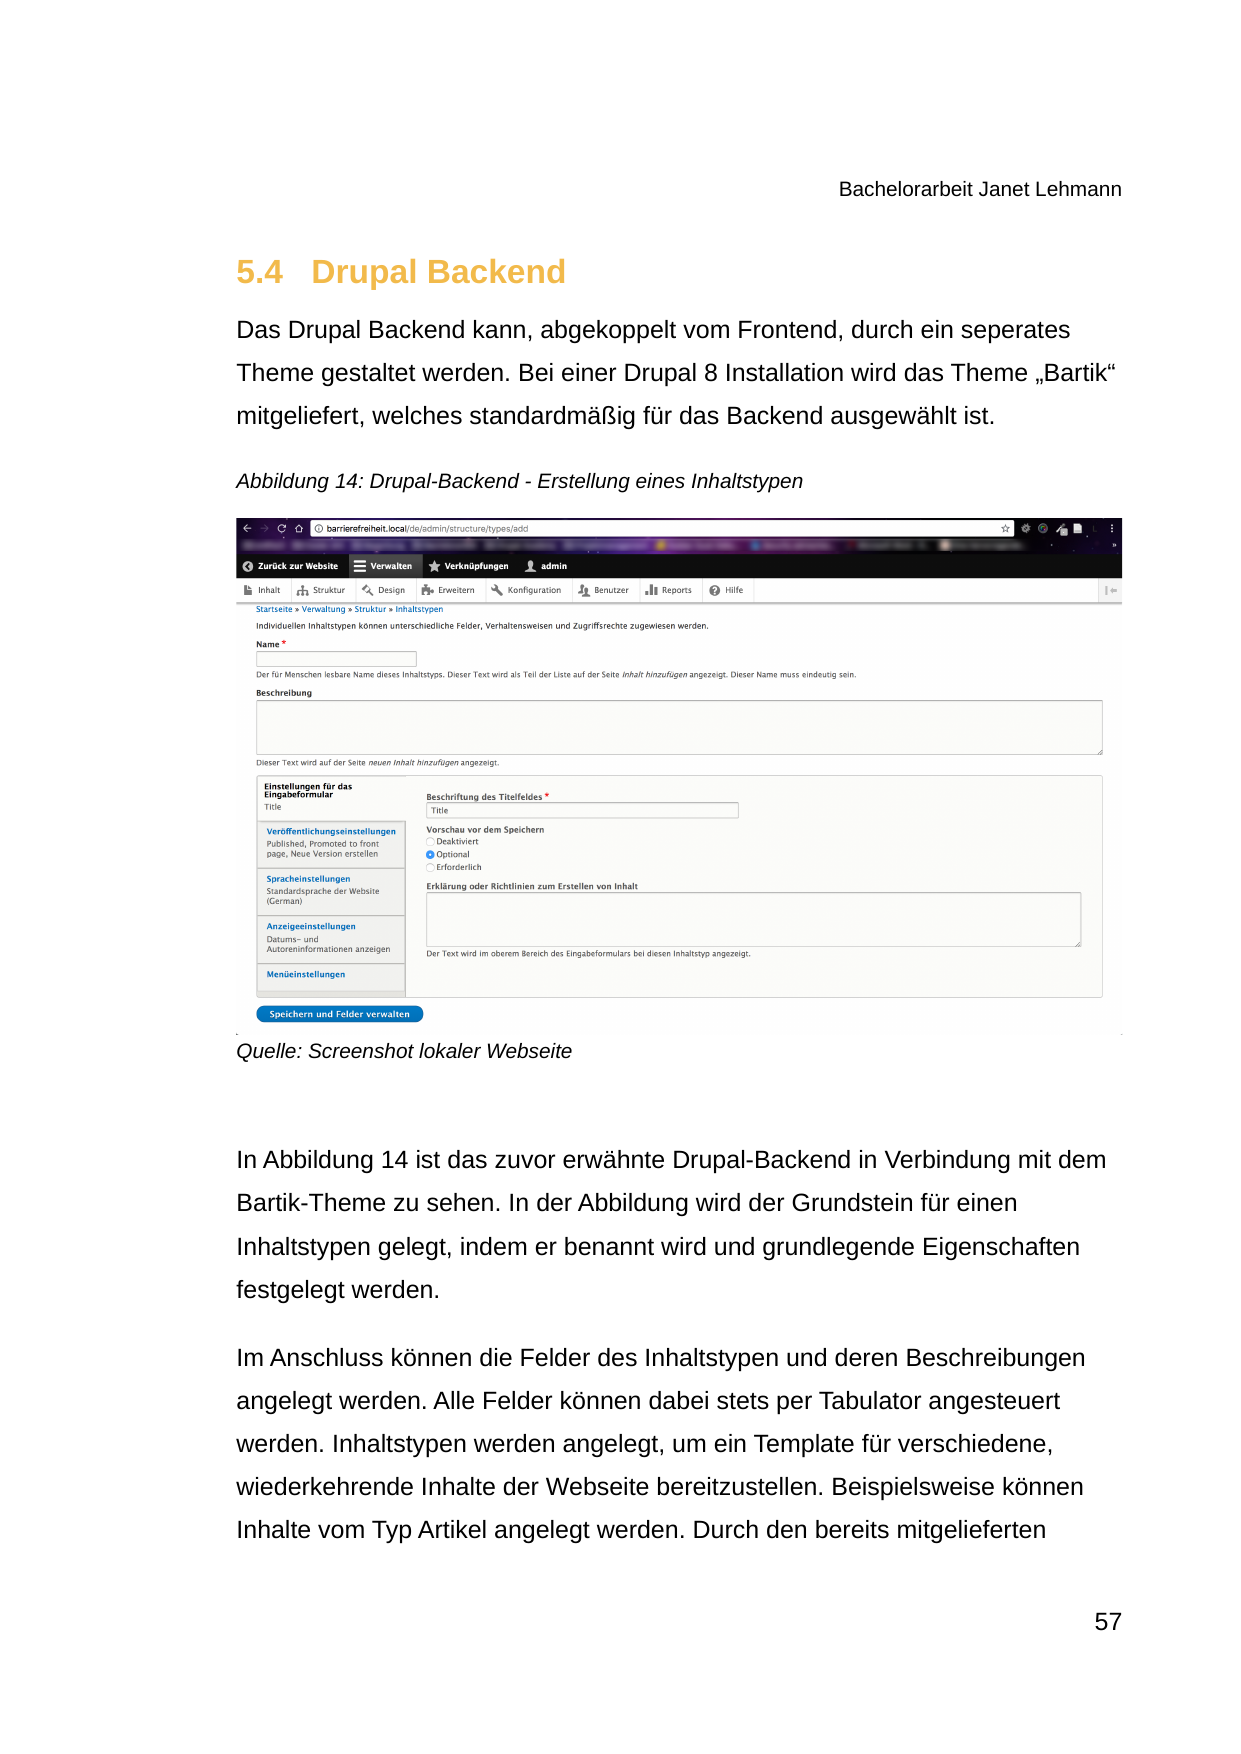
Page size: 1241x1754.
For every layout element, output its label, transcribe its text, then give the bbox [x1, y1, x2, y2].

text Das Drupal Backend kann, abgekoppelt vom Frontend, durch ein seperates Theme gestaltet werden. Bei einer Drupal 8 Installation wird das Theme „Bartik“ mitgeliefert, welches standardmäßig für das Backend ausgewählt ist. [236, 315, 1122, 430]
text Im Anschluss können die Felder des Inhaltstypen und deren Beschreibungen angelegt werden. Alle Felder können dabei stets per Tabulator angesteuert werden. Inhaltstypen werden angelegt, um ein Template für verschiedene, wiederkehrende Inhalte der Webseite bereitzustellen. Beispielsweise können Inhalte vom Typ Artikel angelegt werden. Durch den bereits mitgelieferten [236, 1342, 1122, 1544]
text Quelle: Screenshot lokaler Webseite [236, 1035, 1122, 1063]
subtitle Drupal Backend [236, 251, 1122, 290]
text Abbildung 14: Drupal-Backend - Erstellung eines Inhaltstypen [236, 469, 1122, 493]
picture [236, 518, 1123, 1035]
text In Abbildung 14 ist das zuvor erwähnte Drupal-Backend in Verbindung mit dem Bartik-Theme zu sehen. In der Abbildung wird der Grundstein für einen Inhaltstypen gelegt, indem er benannt wird und grundlegende Eigenschaften festgelegt werden. [236, 1145, 1122, 1303]
